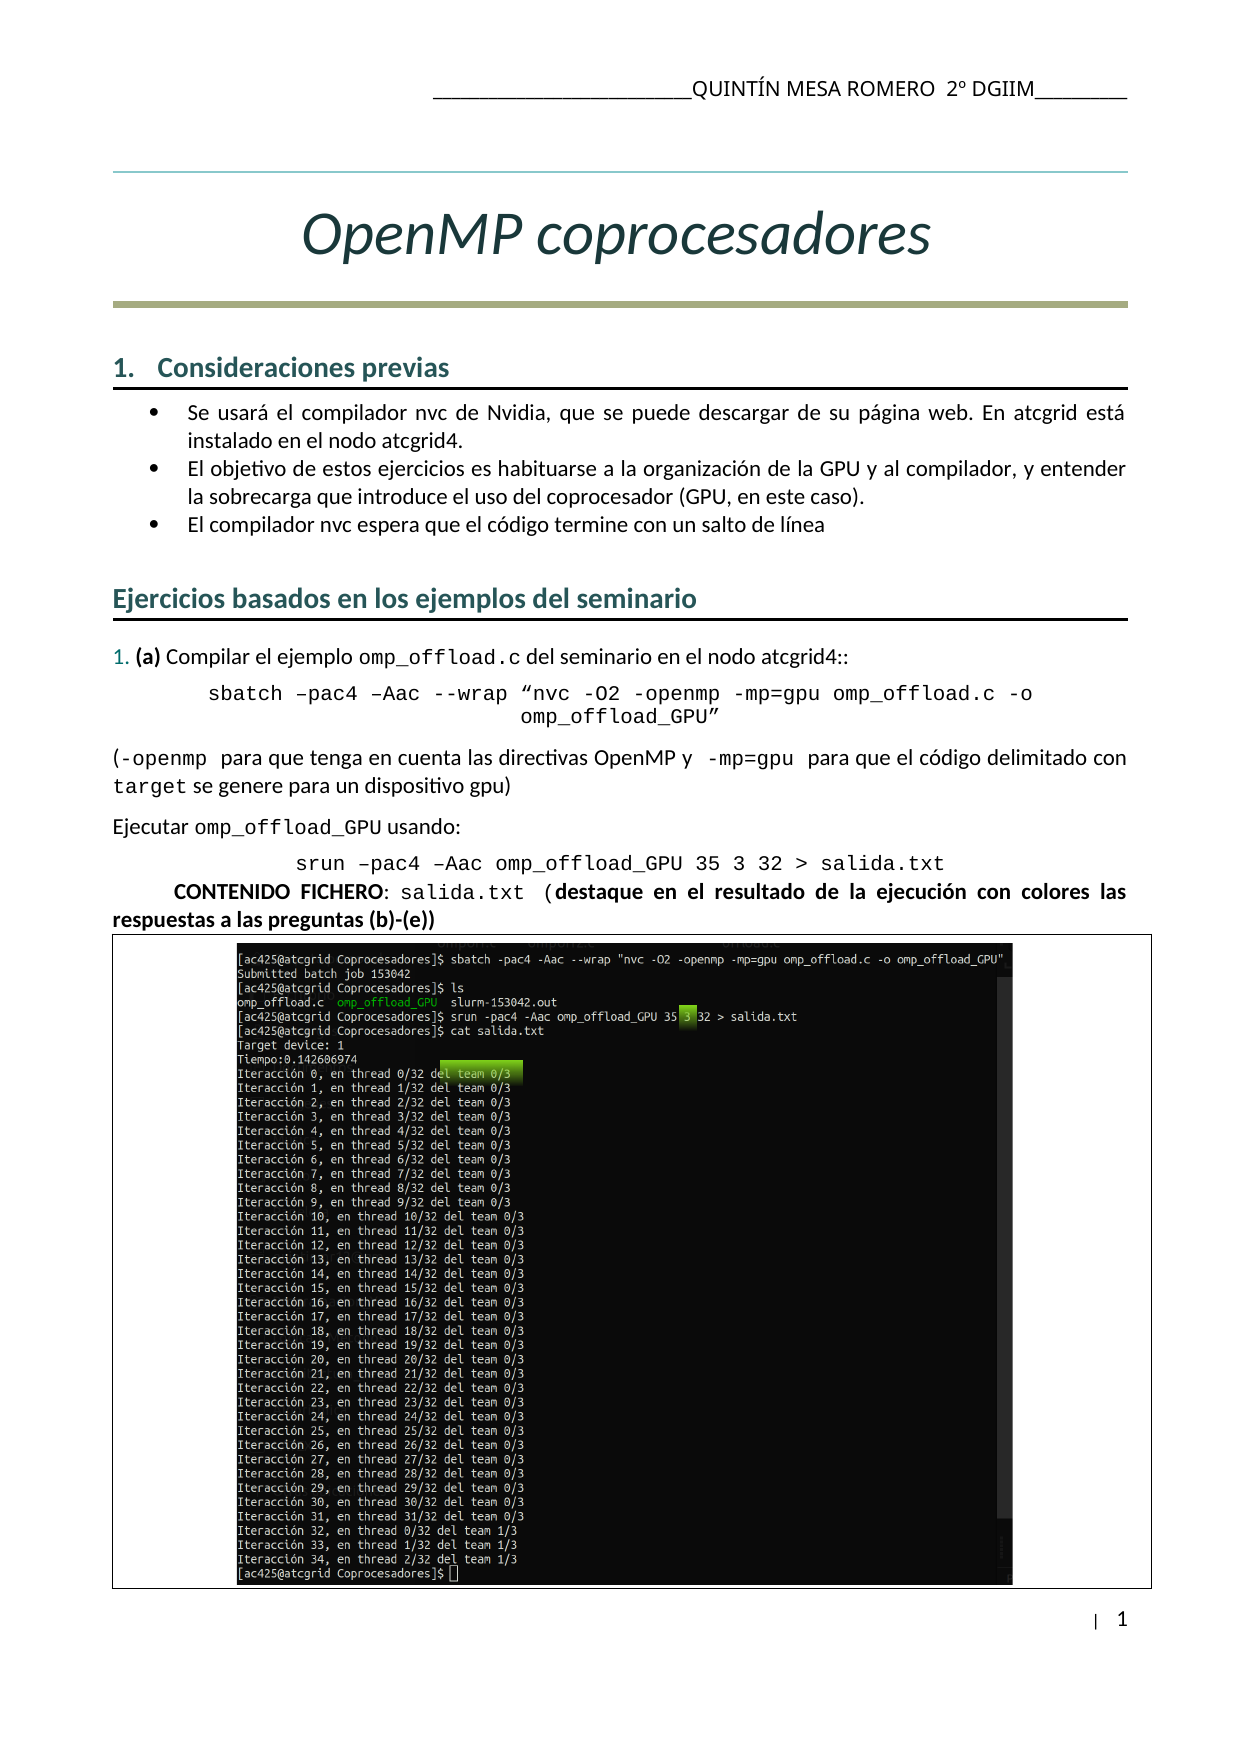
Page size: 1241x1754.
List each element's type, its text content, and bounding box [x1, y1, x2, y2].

subtitle Consideraciones previas [112, 349, 1128, 390]
picture [236, 943, 1013, 1585]
list El objetivo de estos ejercicios es habituarse a la organización de la GPU y al compilador, y entender la sobrecarga que introduce el uso del coprocesador (GPU, en este caso). [150, 454, 1128, 511]
subtitle Ejercicios basados en los ejemplos del seminario [112, 580, 1128, 621]
text OpenMP coprocesadores [112, 172, 1128, 308]
list Se usará el compilador nvc de Nvidia, que se puede descargar de su página web. En atcgrid está instalado en el nodo atcgrid4. [150, 398, 1128, 454]
list Ejecutar omp_offload_GPU usando: [112, 812, 1128, 841]
list (-openmp para que tenga en cuenta las directivas OpenMP y -mp=gpu para que el código delimitado con target se genere para un dispositivo gpu) [112, 743, 1128, 800]
list sbatch –pac4 –Aac --wrap “nvc -O2 -openmp -mp=gpu omp_offload.c -o omp_offload_GPU” [112, 683, 1128, 730]
list El compilador nvc espera que el código termine con un salto de línea [150, 511, 1128, 538]
list 1. (a) Compilar el ejemplo omp_offload.c del seminario en el nodo atcgrid4:: [112, 642, 1128, 670]
table_header [113, 935, 1151, 1588]
list srun –pac4 –Aac omp_offload_GPU 35 3 32 > salida.txt [112, 853, 1128, 877]
text CONTENIDO FICHERO: salida.txt (destaque en el resultado de la ejecución con colores las respuestas a las preguntas (b)-(e)) [112, 877, 1128, 933]
